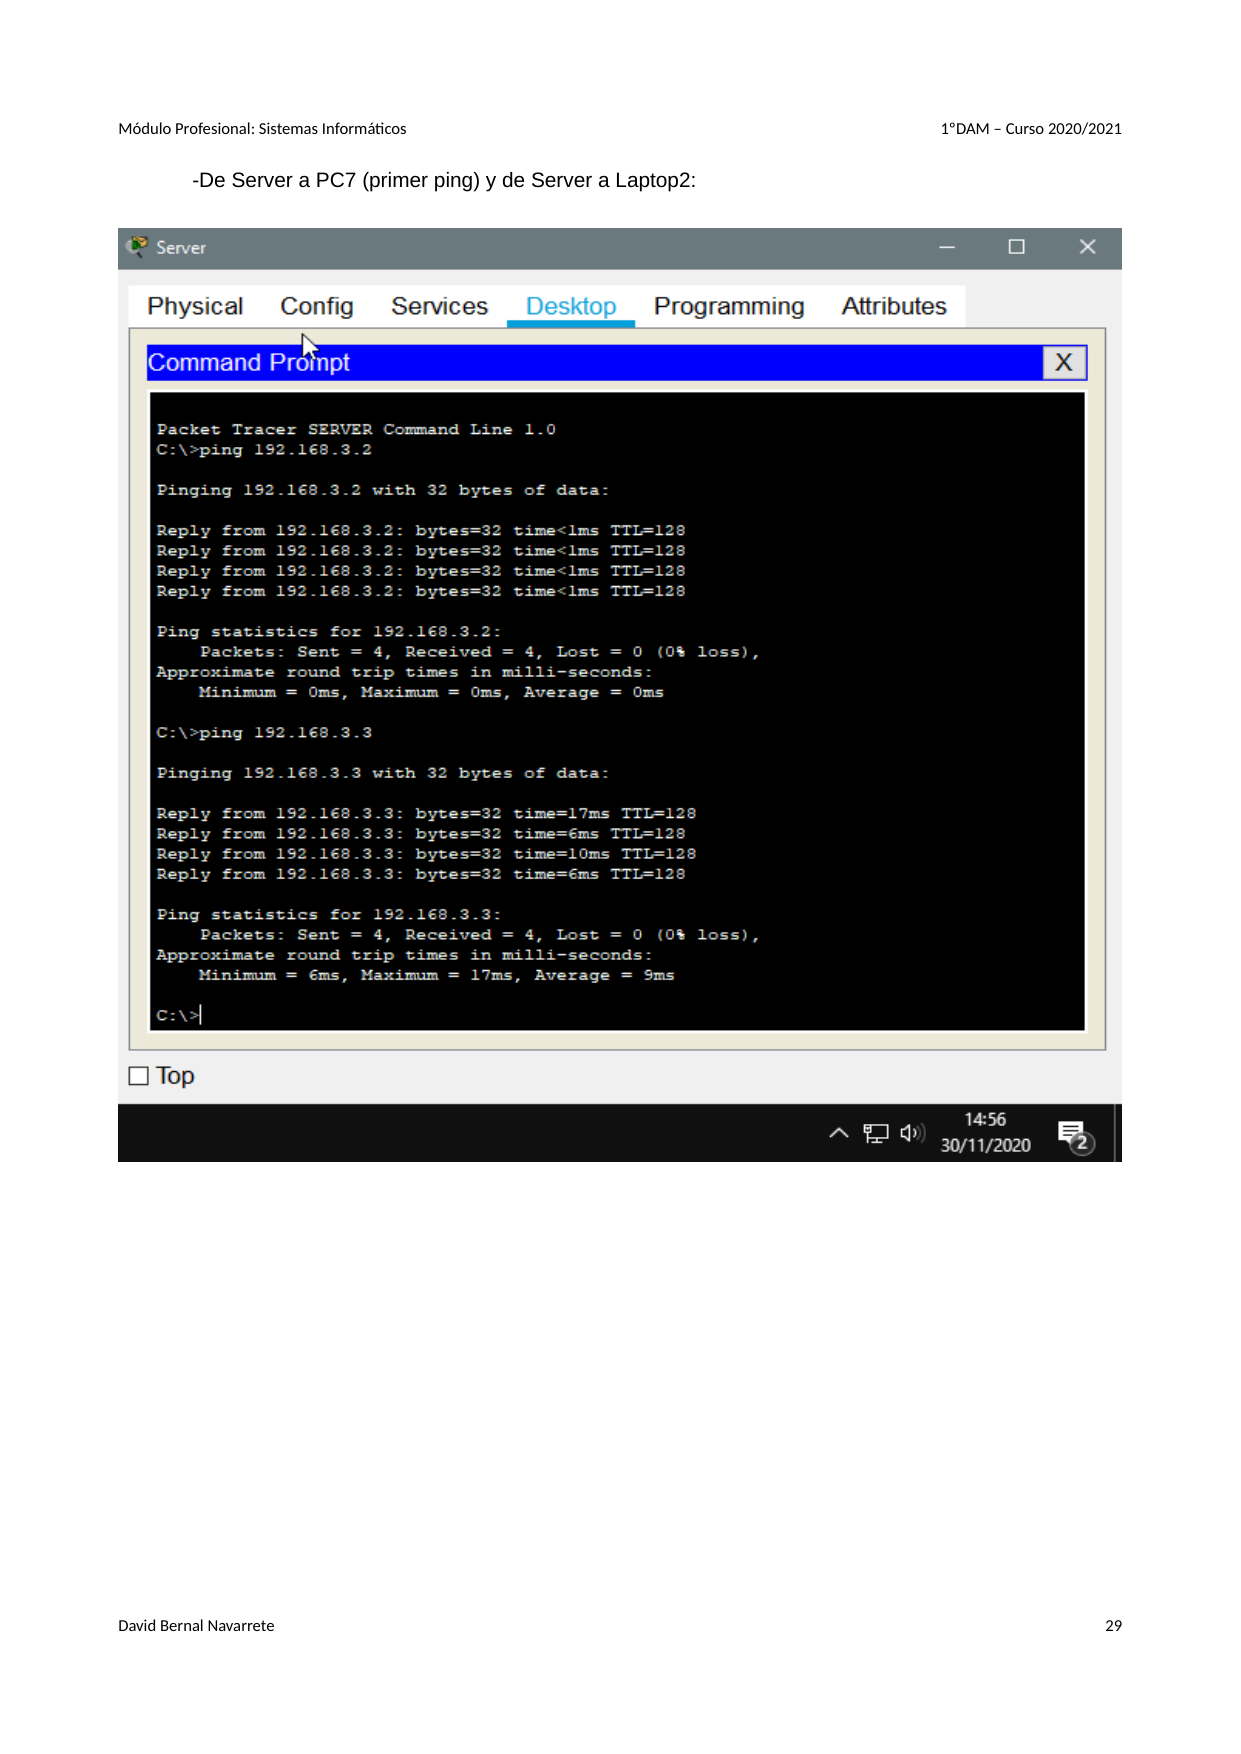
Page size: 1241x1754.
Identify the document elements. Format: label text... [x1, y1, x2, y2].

text -De Server a PC7 (primer ping) y de Server a Laptop2: [118, 168, 1122, 192]
picture [118, 228, 1122, 1162]
